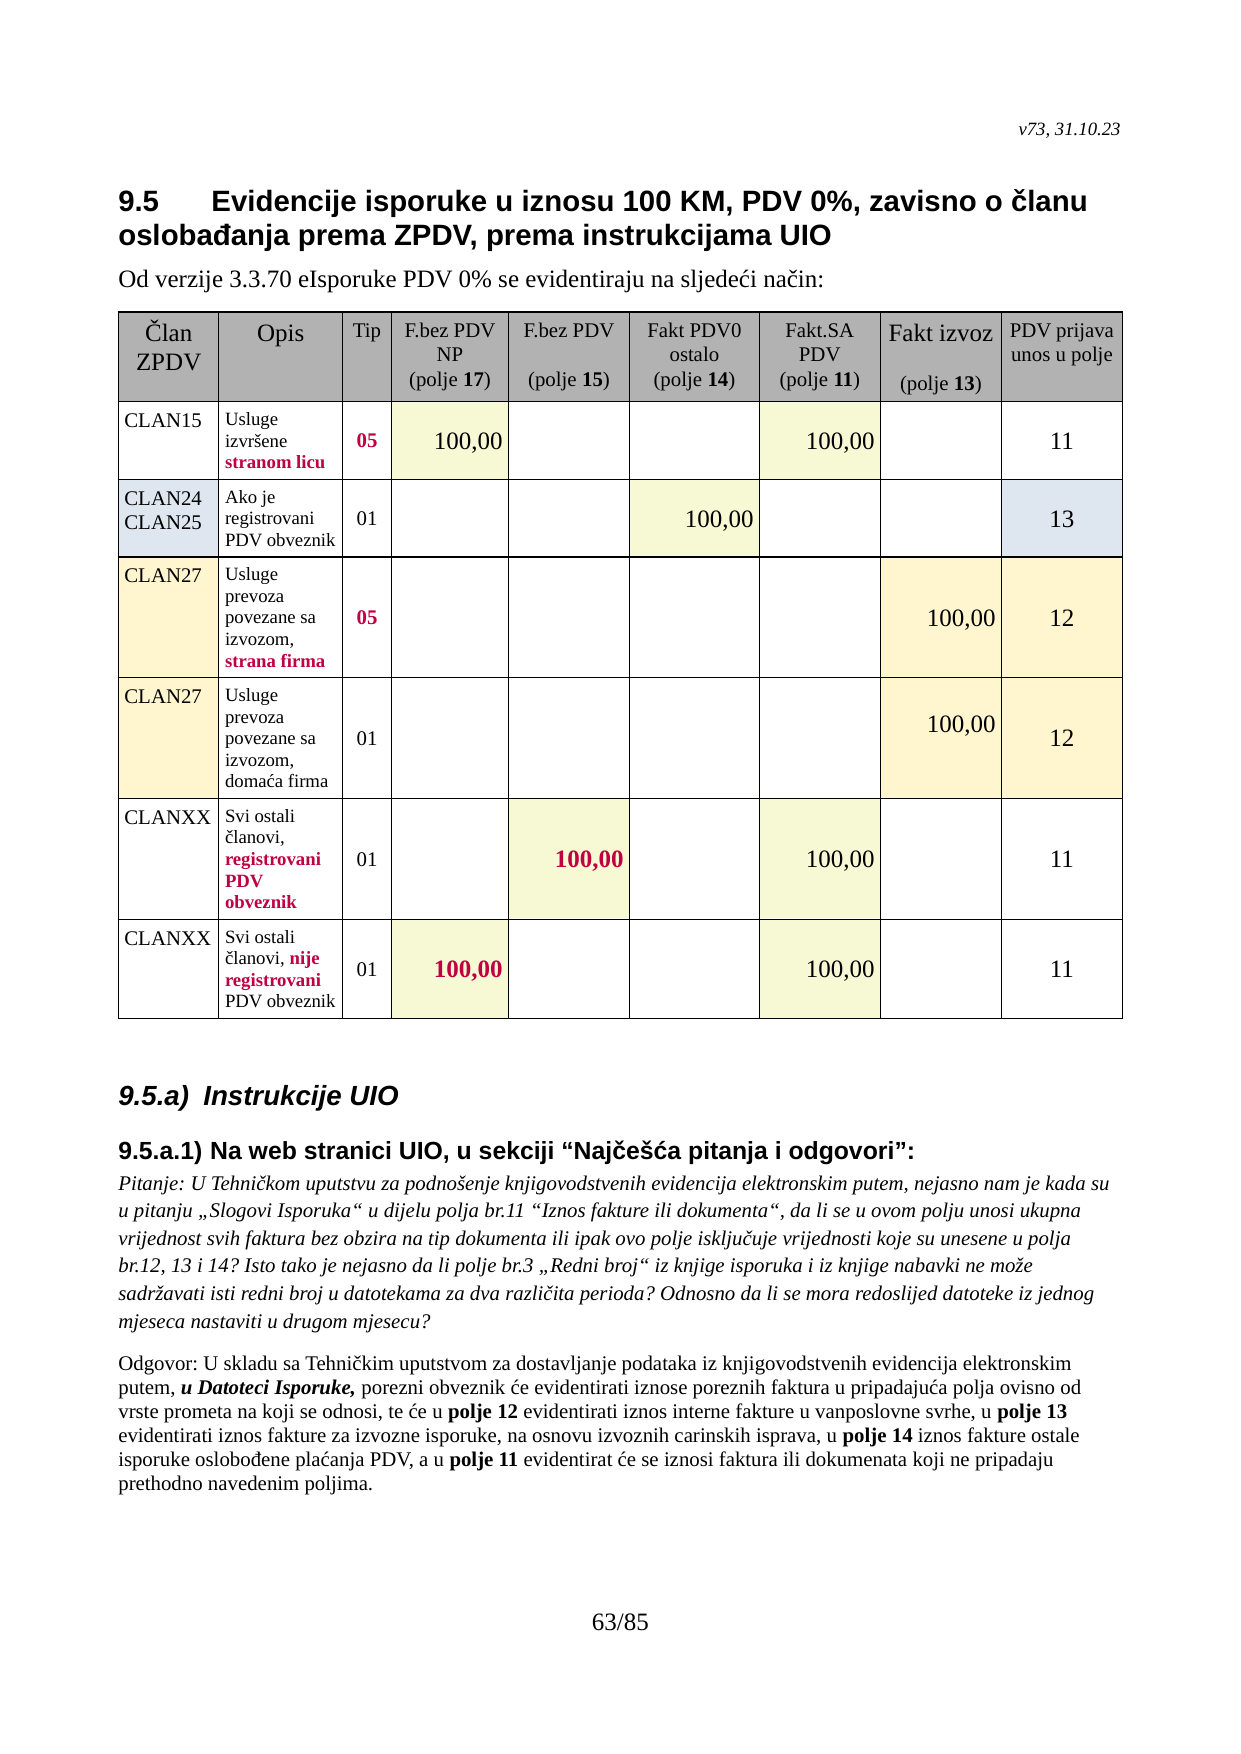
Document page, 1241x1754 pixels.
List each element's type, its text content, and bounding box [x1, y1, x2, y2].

table_cell Usluge izvršene stranom licu [219, 402, 342, 479]
table_cell [392, 799, 508, 918]
table_cell [760, 558, 880, 677]
table_cell [881, 480, 1001, 556]
table_cell 01 [343, 799, 391, 918]
table_cell [630, 402, 759, 479]
table_cell 100,00 [760, 402, 880, 479]
table_cell [760, 480, 880, 556]
table_cell [630, 678, 759, 798]
table_cell [509, 678, 629, 798]
table_cell 11 [1002, 402, 1122, 479]
table_cell [509, 402, 629, 479]
table_cell 100,00 [760, 799, 880, 918]
table_cell Svi ostali članovi, registrovani PDV obveznik [219, 799, 342, 918]
table_cell 100,00 [881, 558, 1001, 677]
table_cell 12 [1002, 558, 1122, 677]
table_cell 100,00 [760, 920, 880, 1018]
table_cell [392, 480, 508, 556]
table_cell CLAN27 [119, 558, 218, 677]
table_cell 100,00 [392, 920, 508, 1018]
text Od verzije 3.3.70 eIsporuke PDV 0% se evidentiraju na sljedeći način: [118, 264, 1122, 292]
table_cell 11 [1002, 799, 1122, 918]
table_header Fakt izvoz (polje 13) [881, 313, 1001, 401]
table_cell CLANXX [119, 920, 218, 1018]
table_cell 12 [1002, 678, 1122, 798]
table_cell Usluge prevoza povezane sa izvozom, domaća firma [219, 678, 342, 798]
text Odgovor: U skladu sa Tehničkim uputstvom za dostavljanje podataka iz knjigovodstvenih evidencija elektronskim putem, u Datoteci Isporuke, porezni obveznik će evidentirati iznose poreznih faktura u pripadajuća polja ovisno od vrste prometa na koji se odnosi, te će u polje 12 evidentirati iznos interne fakture u vanposlovne svrhe, u polje 13 evidentirati iznos fakture za izvozne isporuke, na osnovu izvoznih carinskih isprava, u polje 14 iznos fakture ostale isporuke oslobođene plaćanja PDV, a u polje 11 evidentirat će se iznosi faktura ili dokumenata koji ne pripadaju prethodno navedenim poljima. [118, 1351, 1122, 1495]
table_cell CLANXX [119, 799, 218, 918]
table_header Tip [343, 313, 391, 401]
table_header Član ZPDV [119, 313, 218, 401]
text Pitanje: U Tehničkom uputstvu za podnošenje knjigovodstvenih evidencija elektronskim putem, nejasno nam je kada su u pitanju „Slogovi Isporuka“ u dijelu polja br.11 “Iznos fakture ili dokumenta“, da li se u ovom polju unosi ukupna vrijednost svih faktura bez obzira na tip dokumenta ili ipak ovo polje isključuje vrijednosti koje su unesene u polja br.12, 13 i 14? Isto tako je nejasno da li polje br.3 „Redni broj“ iz knjige isporuka i iz knjige nabavki ne može sadržavati isti redni broj u datotekama za dva različita perioda? Odnosno da li se mora redoslijed datoteke iz jednog mjeseca nastaviti u drugom mjesecu? [118, 1171, 1122, 1333]
table_cell 100,00 [881, 678, 1001, 798]
table_cell Svi ostali članovi, nije registrovani PDV obveznik [219, 920, 342, 1018]
table_cell 01 [343, 480, 391, 556]
table_cell [509, 920, 629, 1018]
table_cell Usluge prevoza povezane sa izvozom, strana firma [219, 558, 342, 677]
table_header F.bez PDV (polje 15) [509, 313, 629, 401]
table_cell [392, 678, 508, 798]
table_cell [630, 799, 759, 918]
table_cell CLAN15 [119, 402, 218, 479]
table_cell [509, 558, 629, 677]
subtitle Evidencije isporuke u iznosu 100 KM, PDV 0%, zavisno o članu oslobađanja prema ZPDV, prema instrukcijama UIO [118, 184, 1122, 251]
table_cell [630, 920, 759, 1018]
table_header Opis [219, 313, 342, 401]
table_cell [881, 799, 1001, 918]
table_cell [881, 402, 1001, 479]
table_cell 13 [1002, 480, 1122, 556]
table_cell [630, 558, 759, 677]
table_cell 01 [343, 678, 391, 798]
table_cell [881, 920, 1001, 1018]
table_cell Ako je registrovani PDV obveznik [219, 480, 342, 556]
table_header Fakt PDV0 ostalo (polje 14) [630, 313, 759, 401]
table_cell 100,00 [392, 402, 508, 479]
table_cell CLAN27 [119, 678, 218, 798]
table_cell [760, 678, 880, 798]
table_header Fakt.SA PDV (polje 11) [760, 313, 880, 401]
table_cell 11 [1002, 920, 1122, 1018]
subtitle Instrukcije UIO [118, 1079, 1122, 1111]
table_cell 100,00 [509, 799, 629, 918]
table_cell [509, 480, 629, 556]
table_cell [392, 558, 508, 677]
table_cell CLAN24 CLAN25 [119, 480, 218, 556]
table_cell 05 [343, 558, 391, 677]
table_cell 01 [343, 920, 391, 1018]
table_header F.bez PDV NP (polje 17) [392, 313, 508, 401]
table_header PDV prijava unos u polje [1002, 313, 1122, 401]
table_cell 05 [343, 402, 391, 479]
subtitle Na web stranici UIO, u sekciji “Najčešća pitanja i odgovori”: [118, 1136, 1122, 1164]
table_cell 100,00 [630, 480, 759, 556]
